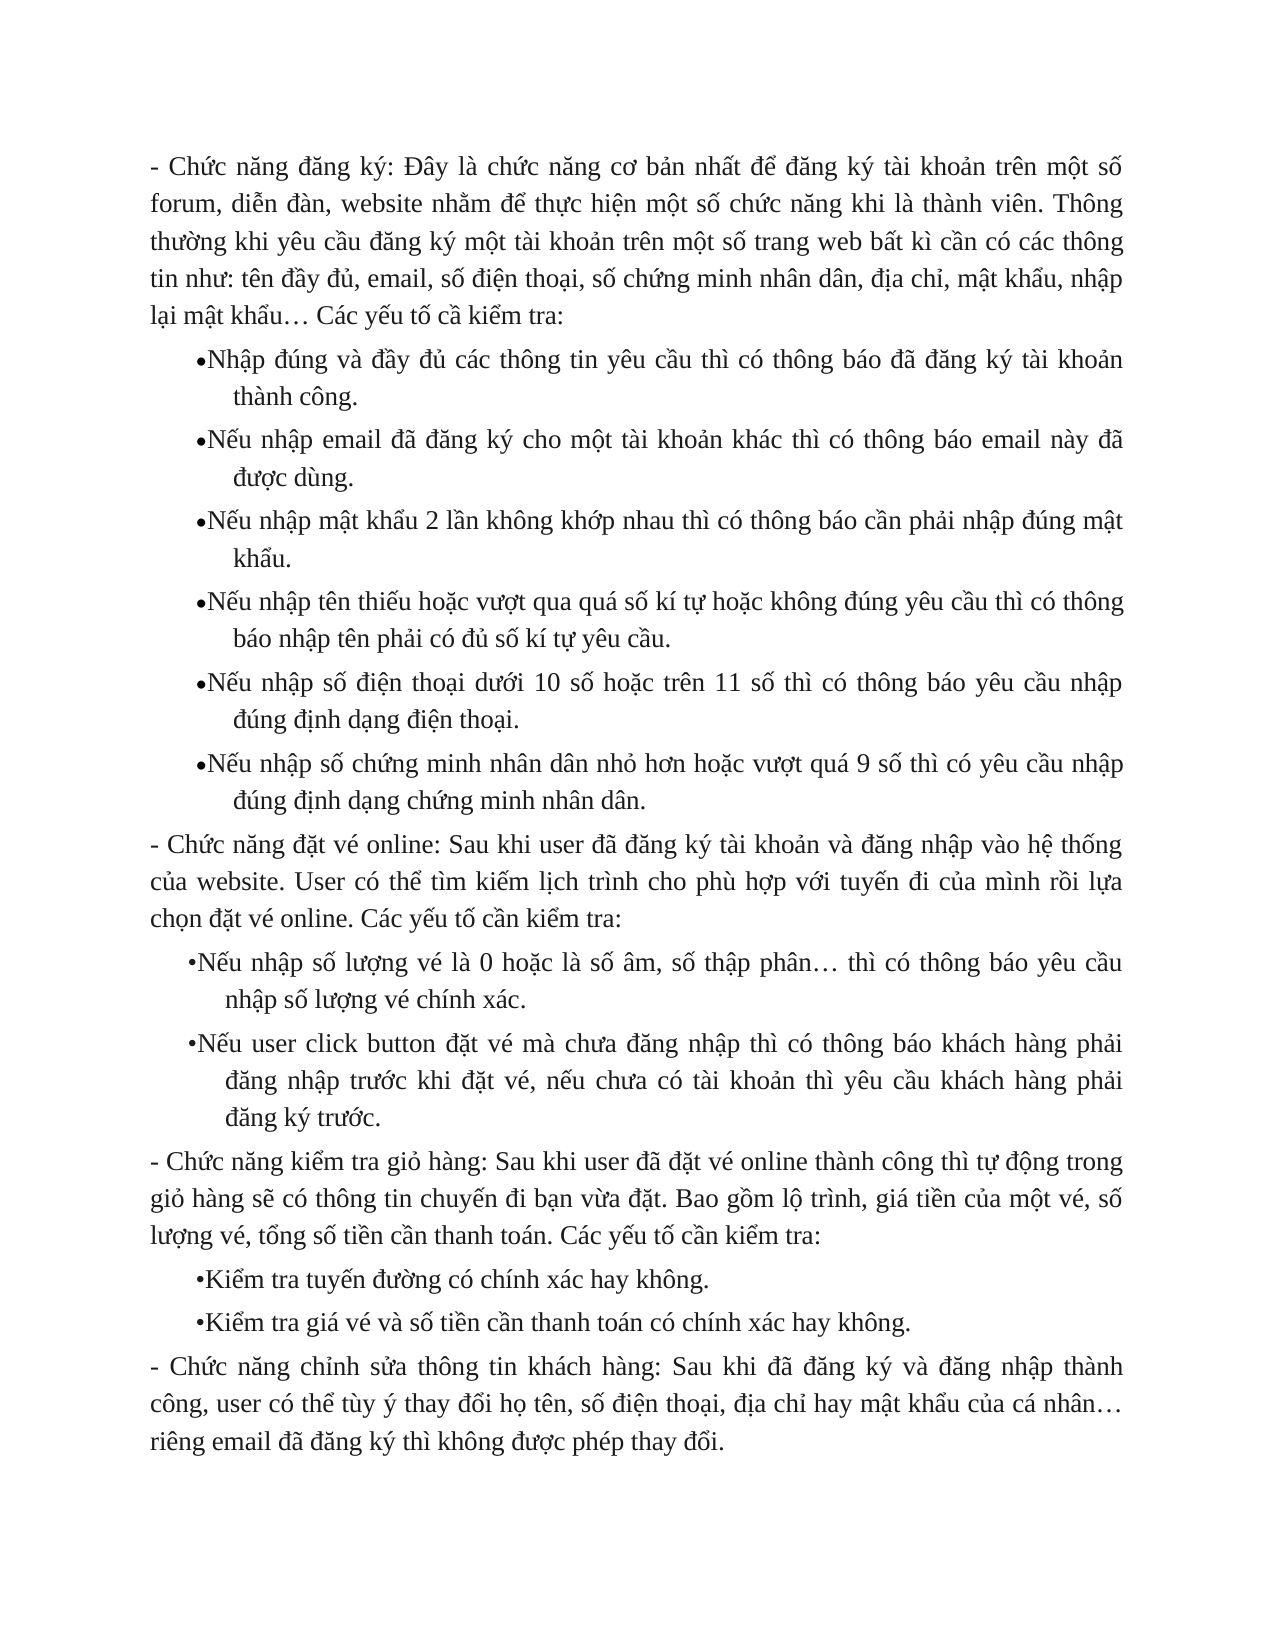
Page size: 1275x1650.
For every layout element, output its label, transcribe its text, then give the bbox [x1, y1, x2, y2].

list Nếu nhập số lượng vé là 0 hoặc là số âm, số thập phân… thì có thông báo yêu cầu nhập số lượng vé chính xác. [187, 946, 1125, 1014]
list Nếu nhập số điện thoại dưới 10 số hoặc trên 11 số thì có thông báo yêu cầu nhập đúng định dạng điện thoại. [195, 666, 1125, 734]
text - Chức năng đặt vé online: Sau khi user đã đăng ký tài khoản và đăng nhập vào hệ thống của website. User có thể tìm kiếm lịch trình cho phù hợp với tuyến đi của mình rồi lựa chọn đặt vé online. Các yếu tố cần kiểm tra: [150, 828, 1125, 933]
text - Chức năng kiểm tra giỏ hàng: Sau khi user đã đặt vé online thành công thì tự động trong giỏ hàng sẽ có thông tin chuyến đi bạn vừa đặt. Bao gồm lộ trình, giá tiền của một vé, số lượng vé, tổng số tiền cần thanh toán. Các yếu tố cần kiểm tra: [150, 1145, 1125, 1251]
text - Chức năng chỉnh sửa thông tin khách hàng: Sau khi đã đăng ký và đăng nhập thành công, user có thể tùy ý thay đổi họ tên, số điện thoại, địa chỉ hay mật khẩu của cá nhân… riêng email đã đăng ký thì không được phép thay đổi. [150, 1350, 1125, 1456]
list Kiểm tra giá vé và số tiền cần thanh toán có chính xác hay không. [195, 1306, 1125, 1338]
list Nhập đúng và đầy đủ các thông tin yêu cầu thì có thông báo đã đăng ký tài khoản thành công. [195, 343, 1125, 411]
list Nếu nhập số chứng minh nhân dân nhỏ hơn hoặc vượt quá 9 số thì có yêu cầu nhập đúng định dạng chứng minh nhân dân. [195, 747, 1125, 815]
list Nếu user click button đặt vé mà chưa đăng nhập thì có thông báo khách hàng phải đăng nhập trước khi đặt vé, nếu chưa có tài khoản thì yêu cầu khách hàng phải đăng ký trước. [187, 1027, 1125, 1132]
text - Chức năng đăng ký: Đây là chức năng cơ bản nhất để đăng ký tài khoản trên một số forum, diễn đàn, website nhằm để thực hiện một số chức năng khi là thành viên. Thông thường khi yêu cầu đăng ký một tài khoản trên một số trang web bất kì cần có các thông tin như: tên đầy đủ, email, số điện thoại, số chứng minh nhân dân, địa chỉ, mật khẩu, nhập lại mật khẩu… Các yếu tố cầ kiểm tra: [150, 150, 1125, 330]
list Nếu nhập email đã đăng ký cho một tài khoản khác thì có thông báo email này đã được dùng. [195, 423, 1125, 492]
list Kiểm tra tuyến đường có chính xác hay không. [195, 1263, 1125, 1294]
list Nếu nhập mật khẩu 2 lần không khớp nhau thì có thông báo cần phải nhập đúng mật khẩu. [195, 504, 1125, 573]
list Nếu nhập tên thiếu hoặc vượt qua quá số kí tự hoặc không đúng yêu cầu thì có thông báo nhập tên phải có đủ số kí tự yêu cầu. [195, 585, 1125, 654]
